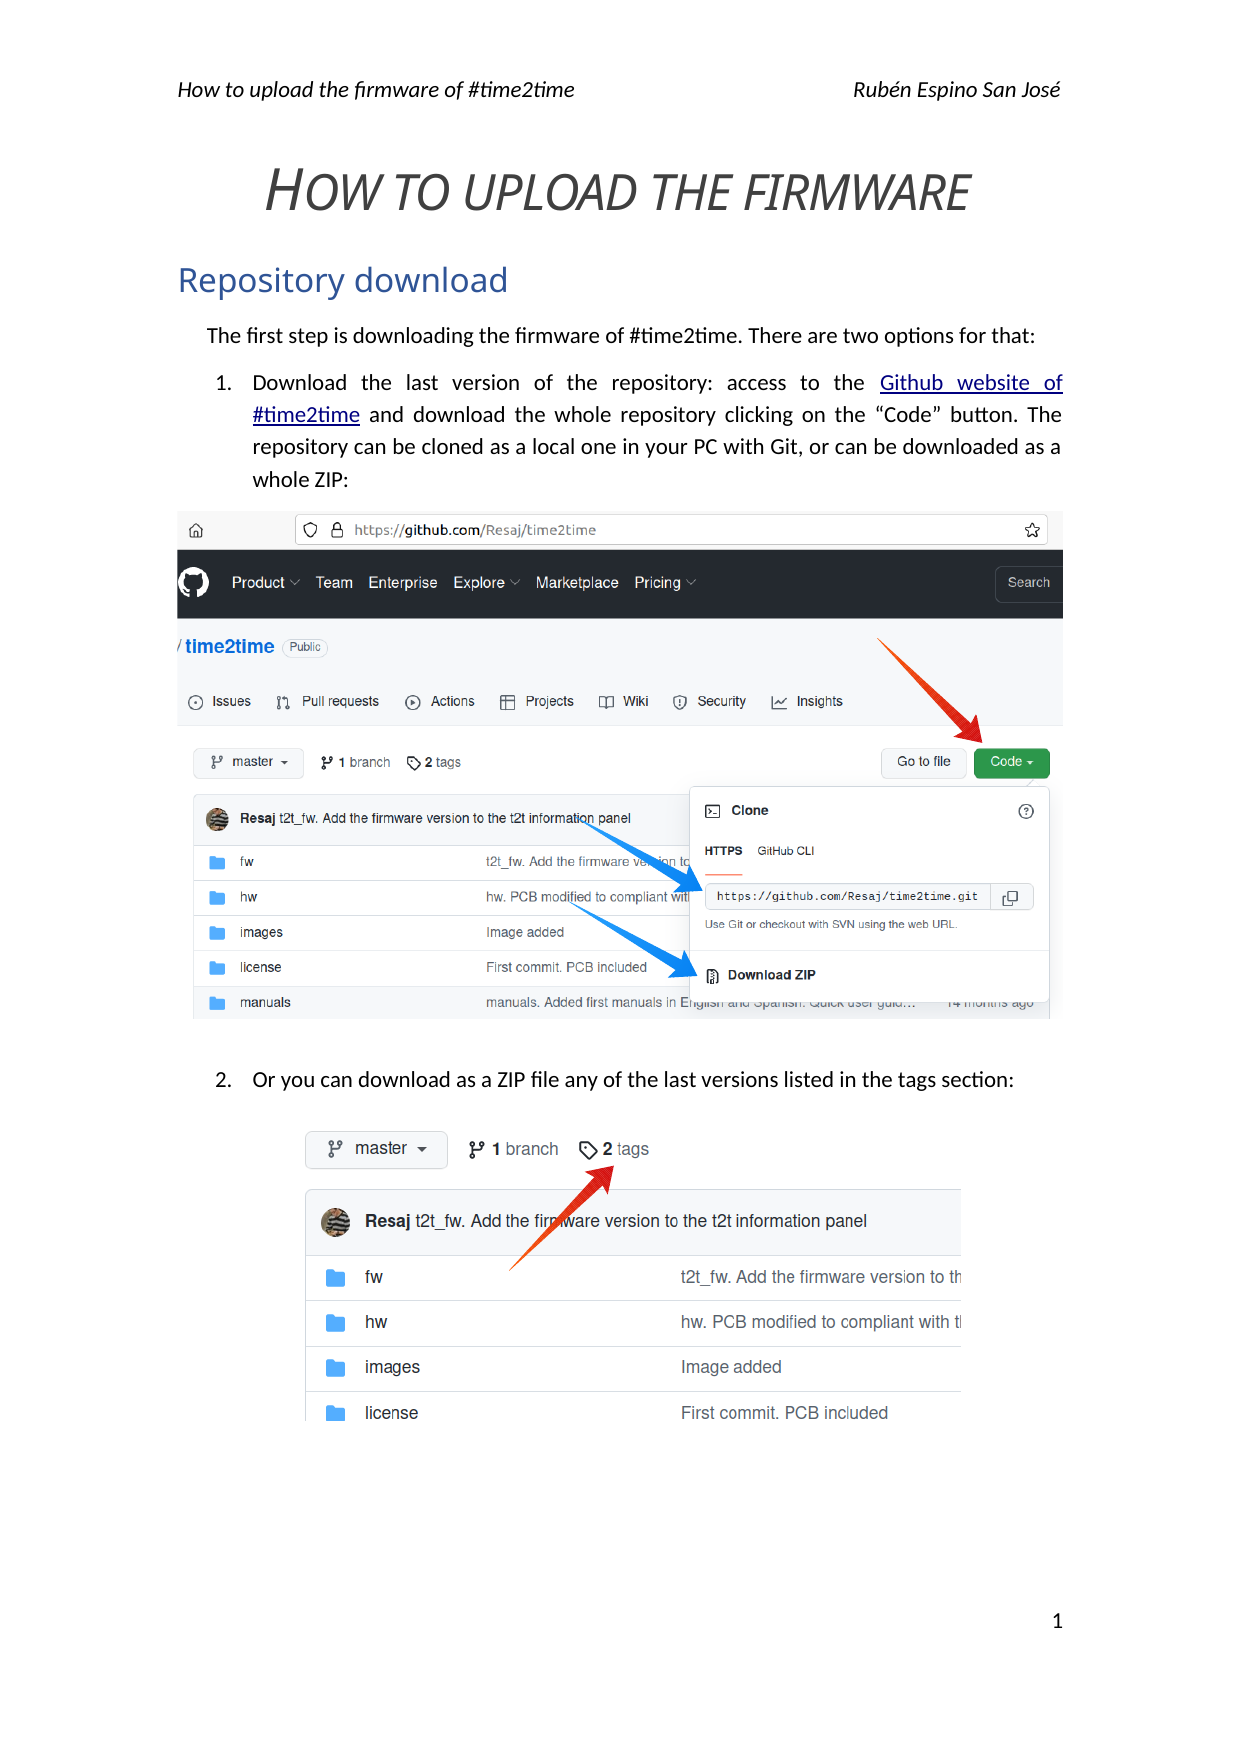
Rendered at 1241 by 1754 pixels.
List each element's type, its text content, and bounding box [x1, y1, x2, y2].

subtitle HOW TO UPLOAD THE FIRMWARE [177, 148, 1063, 227]
list Or you can download as a ZIP file any of the last versions listed in the tags section: [215, 1065, 1063, 1093]
list Download the last version of the repository: access to the Github website of #time2time and download the whole repository clicking on the “Code” button. The repository can be cloned as a local one in your PC with Git, or can be downloaded as a whole ZIP: [215, 368, 1063, 493]
picture [177, 511, 1063, 1019]
text Repository download [177, 257, 1063, 302]
picture [279, 1104, 961, 1421]
text The first step is downloading the firmware of #time2time. There are two options for that: [177, 321, 1063, 349]
